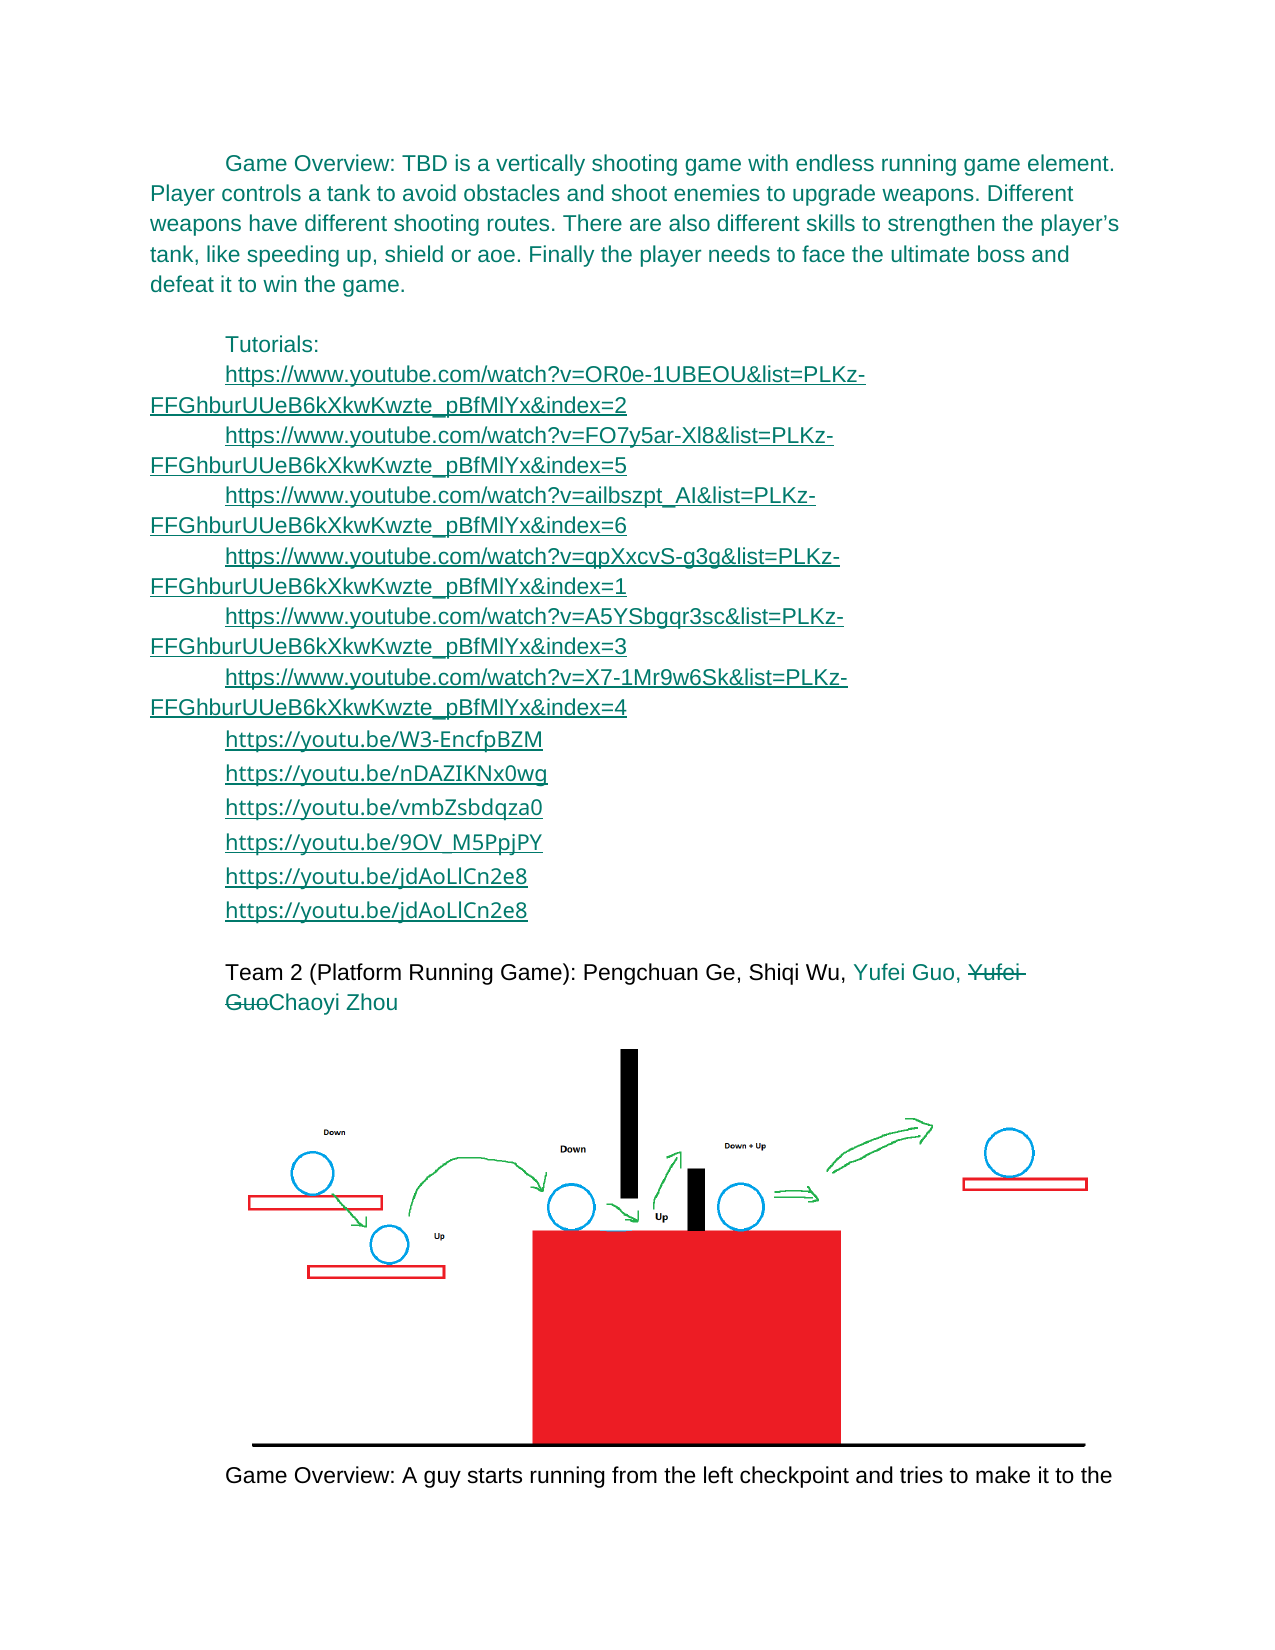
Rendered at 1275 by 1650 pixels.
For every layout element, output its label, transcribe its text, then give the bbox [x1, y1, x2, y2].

text https://youtu.be/vmbZsbdqza0 [150, 792, 1125, 822]
text https://www.youtube.com/watch?v=FO7y5ar-Xl8&list=PLKz-FFGhburUUeB6kXkwKwzte_pBfMlYx&index=5 [150, 422, 1125, 478]
text Game Overview: A guy starts running from the left checkpoint and tries to make it to the [225, 1462, 1125, 1489]
text https://www.youtube.com/watch?v=X7-1Mr9w6Sk&list=PLKz-FFGhburUUeB6kXkwKwzte_pBfMlYx&index=4 [150, 663, 1125, 720]
text https://www.youtube.com/watch?v=A5YSbgqr3sc&list=PLKz-FFGhburUUeB6kXkwKwzte_pBfMlYx&index=3 [150, 603, 1125, 660]
text Game Overview: TBD is a vertically shooting game with endless running game element. Player controls a tank to avoid obstacles and shoot enemies to upgrade weapons. Different weapons have different shooting routes. There are also different skills to strengthen the player’s tank, like speeding up, shield or aoe. Finally the player needs to face the ultimate boss and defeat it to win the game. [150, 150, 1125, 297]
text https://youtu.be/W3-EncfpBZM [150, 724, 1125, 754]
text https://youtu.be/jdAoLlCn2e8 [150, 895, 1125, 924]
picture [225, 1049, 1095, 1459]
text https://youtu.be/9OV_M5PpjPY [150, 826, 1125, 856]
text https://youtu.be/nDAZIKNx0wg [150, 758, 1125, 788]
text https://www.youtube.com/watch?v=OR0e-1UBEOU&list=PLKz-FFGhburUUeB6kXkwKwzte_pBfMlYx&index=2 [150, 361, 1125, 418]
text https://www.youtube.com/watch?v=qpXxcvS-g3g&list=PLKz-FFGhburUUeB6kXkwKwzte_pBfMlYx&index=1 [150, 543, 1125, 599]
text Team 2 (Platform Running Game): Pengchuan Ge, Shiqi Wu, Yufei Guo, Yufei GuoChaoyi Zhou [225, 959, 1125, 1016]
text https://youtu.be/jdAoLlCn2e8 [150, 861, 1125, 890]
text https://www.youtube.com/watch?v=ailbszpt_AI&list=PLKz-FFGhburUUeB6kXkwKwzte_pBfMlYx&index=6 [150, 482, 1125, 539]
text Tutorials: [150, 331, 1125, 358]
